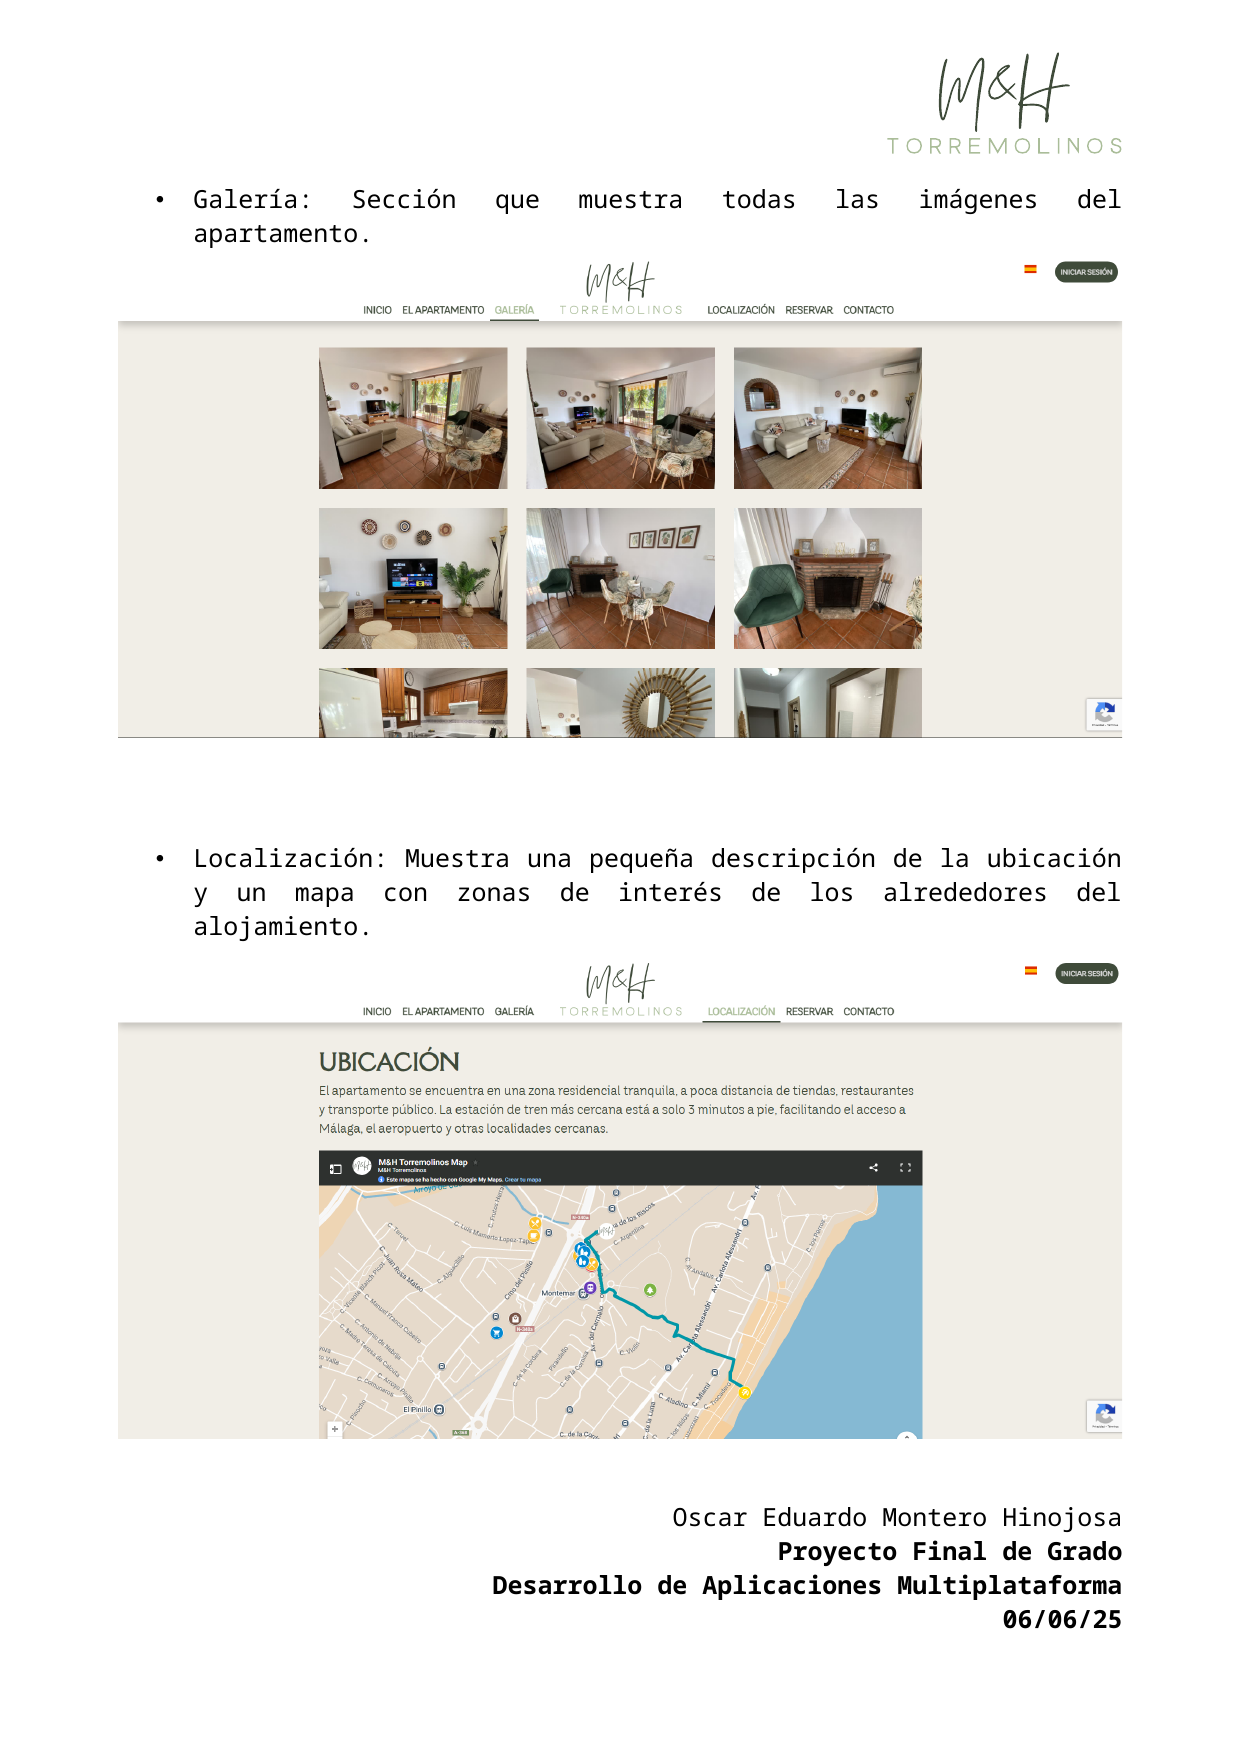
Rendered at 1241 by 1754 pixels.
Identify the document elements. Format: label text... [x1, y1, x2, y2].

list Localización: Muestra una pequeña descripción de la ubicación y un mapa con zonas de interés de los alrededores del alojamiento. [156, 840, 1122, 942]
list Galería: Sección que muestra todas las imágenes del apartamento. [156, 182, 1122, 250]
picture [118, 958, 1123, 1439]
picture [118, 257, 1123, 738]
